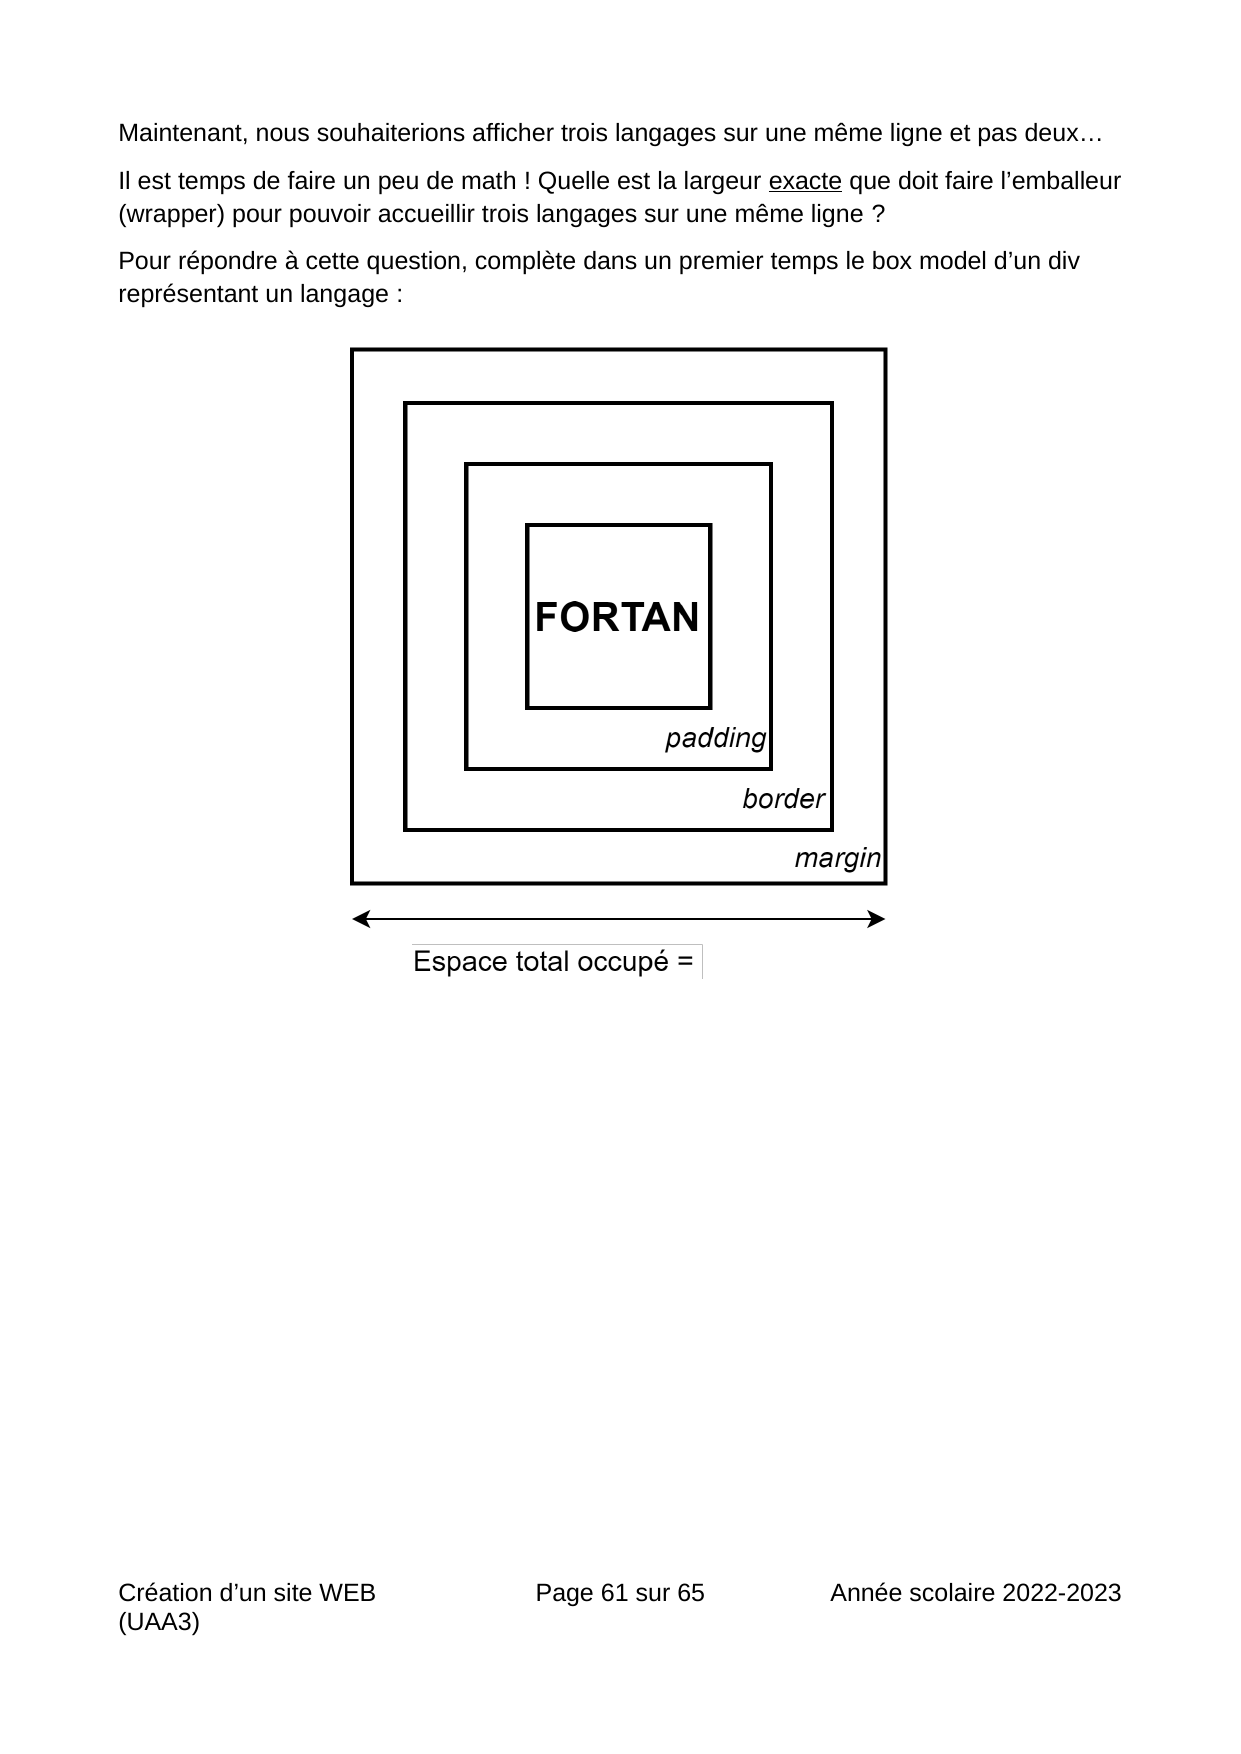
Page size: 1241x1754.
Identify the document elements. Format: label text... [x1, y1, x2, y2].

picture [314, 327, 926, 999]
text Pour répondre à cette question, complète dans un premier temps le box model d’un div représentant un langage : [118, 246, 1122, 308]
text Maintenant, nous souhaiterions afficher trois langages sur une même ligne et pas deux… [118, 118, 1122, 147]
text Il est temps de faire un peu de math ! Quelle est la largeur exacte que doit faire l’emballeur (wrapper) pour pouvoir accueillir trois langages sur une même ligne ? [118, 166, 1122, 227]
